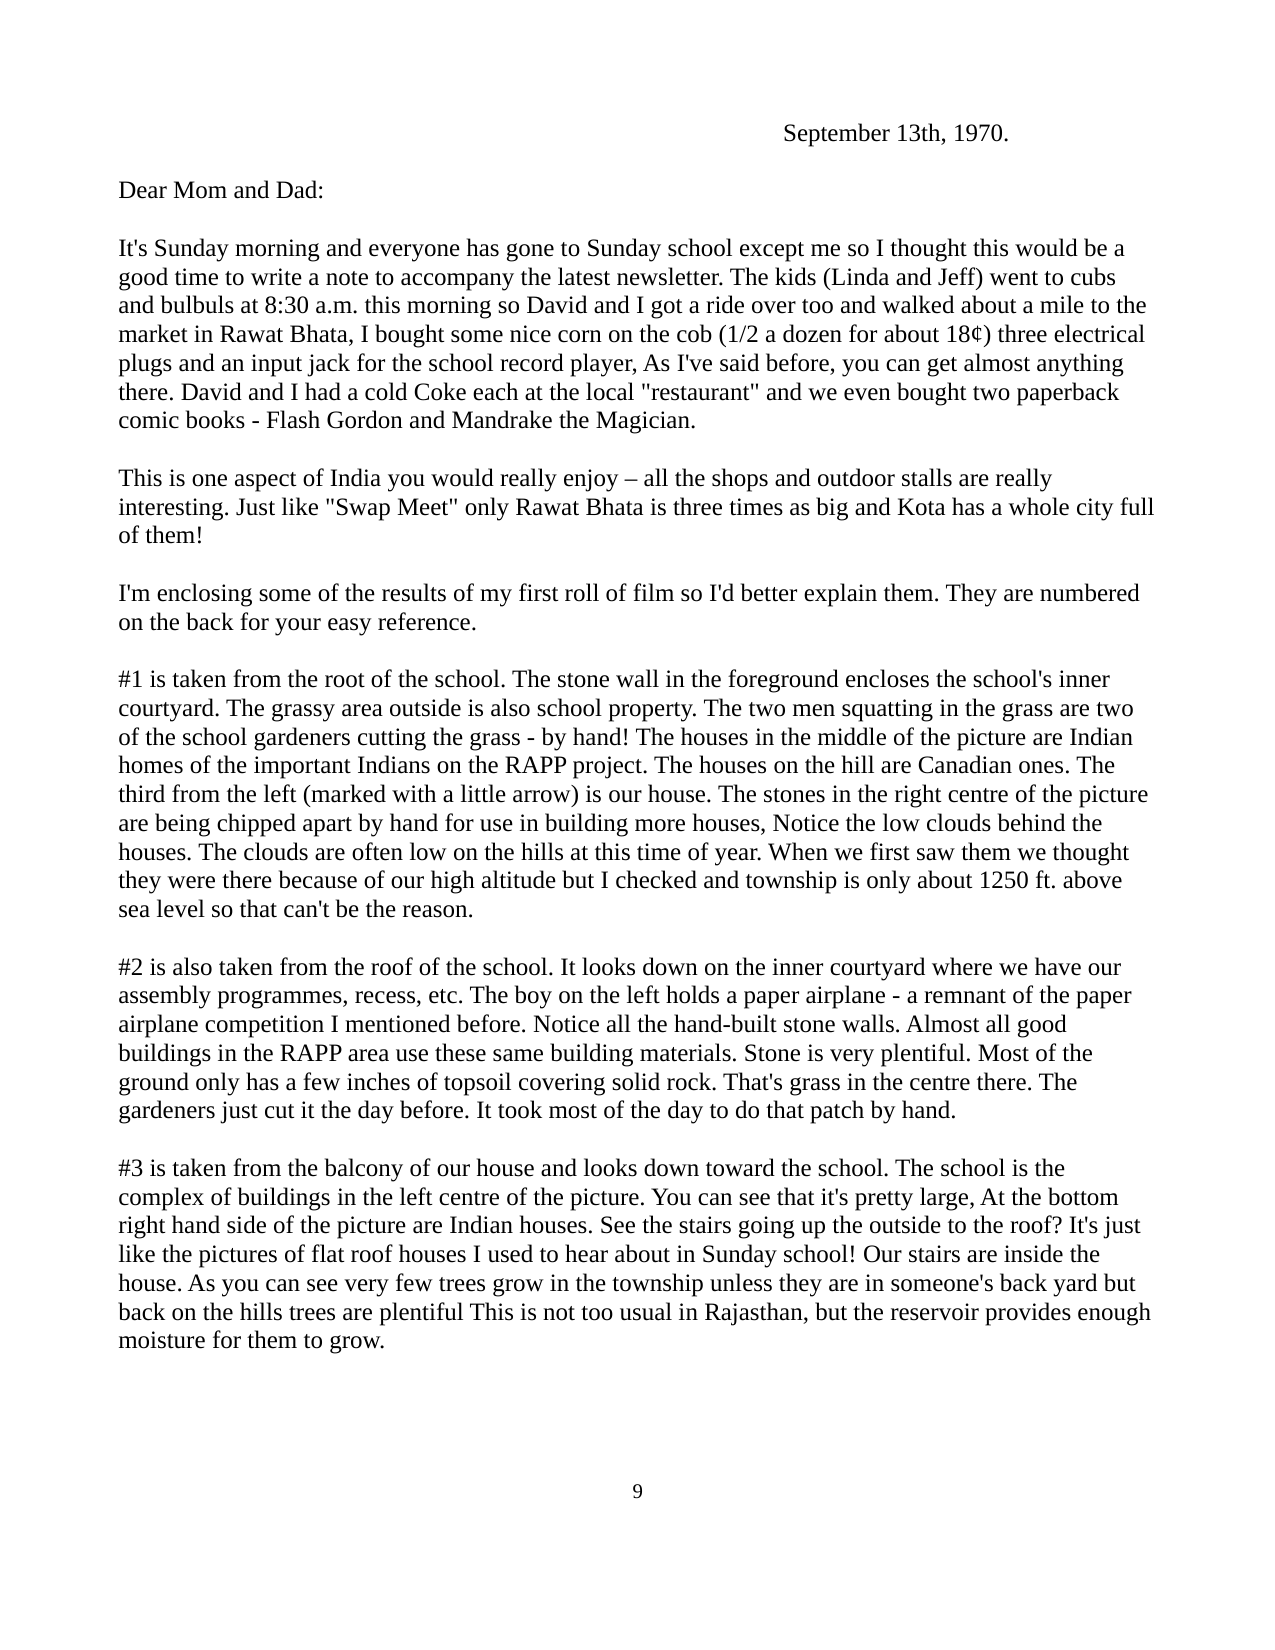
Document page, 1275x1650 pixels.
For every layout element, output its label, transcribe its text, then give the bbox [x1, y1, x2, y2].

text This is one aspect of India you would really enjoy – all the shops and outdoor stalls are really interesting. Just like "Swap Meet" only Rawat Bhata is three times as big and Kota has a whole city full of them! [118, 463, 1157, 549]
text #3 is taken from the balcony of our house and looks down toward the school. The school is the complex of buildings in the left centre of the picture. You can see that it's pretty large, At the bottom right hand side of the picture are Indian houses. See the stairs going up the outside to the roof? It's just like the pictures of flat roof houses I used to hear about in Sunday school! Our stairs are inside the house. As you can see very few trees grow in the township unless they are in someone's back yard but back on the hills trees are plentiful This is not too usual in Rajasthan, but the reservoir provides enough moisture for them to grow. [118, 1153, 1157, 1354]
text #1 is taken from the root of the school. The stone wall in the foreground encloses the school's inner courtyard. The grassy area outside is also school property. The two men squatting in the grass are two of the school gardeners cutting the grass - by hand! The houses in the middle of the picture are Indian homes of the important Indians on the RAPP project. The houses on the hill are Canadian ones. The third from the left (marked with a little arrow) is our house. The stones in the right centre of the picture are being chipped apart by hand for use in building more houses, Notice the low clouds behind the houses. The clouds are often low on the hills at this time of year. When we first saw them we thought they were there because of our high altitude but I checked and township is only about 1250 ft. above sea level so that can't be the reason. [118, 664, 1157, 923]
text #2 is also taken from the roof of the school. It looks down on the inner courtyard where we have our assembly programmes, recess, etc. The boy on the left holds a paper airplane - a remnant of the paper airplane competition I mentioned before. Notice all the hand-built stone walls. Almost all good buildings in the RAPP area use these same building materials. Stone is very plentiful. Most of the ground only has a few inches of topsoil covering solid rock. That's grass in the centre there. The gardeners just cut it the day before. It took most of the day to do that patch by hand. [118, 952, 1157, 1124]
text It's Sunday morning and everyone has gone to Sunday school except me so I thought this would be a good time to write a note to accompany the latest newsletter. The kids (Linda and Jeff) went to cubs and bulbuls at 8:30 a.m. this morning so David and I got a ride over too and walked about a mile to the market in Rawat Bhata, I bought some nice corn on the cob (1/2 a dozen for about 18¢) three electrical plugs and an input jack for the school record player, As I've said before, you can get almost anything there. David and I had a cold Coke each at the local "restaurant" and we even bought two paperback comic books - Flash Gordon and Mandrake the Magician. [118, 233, 1157, 434]
text Dear Mom and Dad: [118, 176, 1157, 204]
text September 13th, 1970. [118, 118, 1157, 147]
text I'm enclosing some of the results of my first roll of film so I'd better explain them. They are numbered on the back for your easy reference. [118, 578, 1157, 636]
